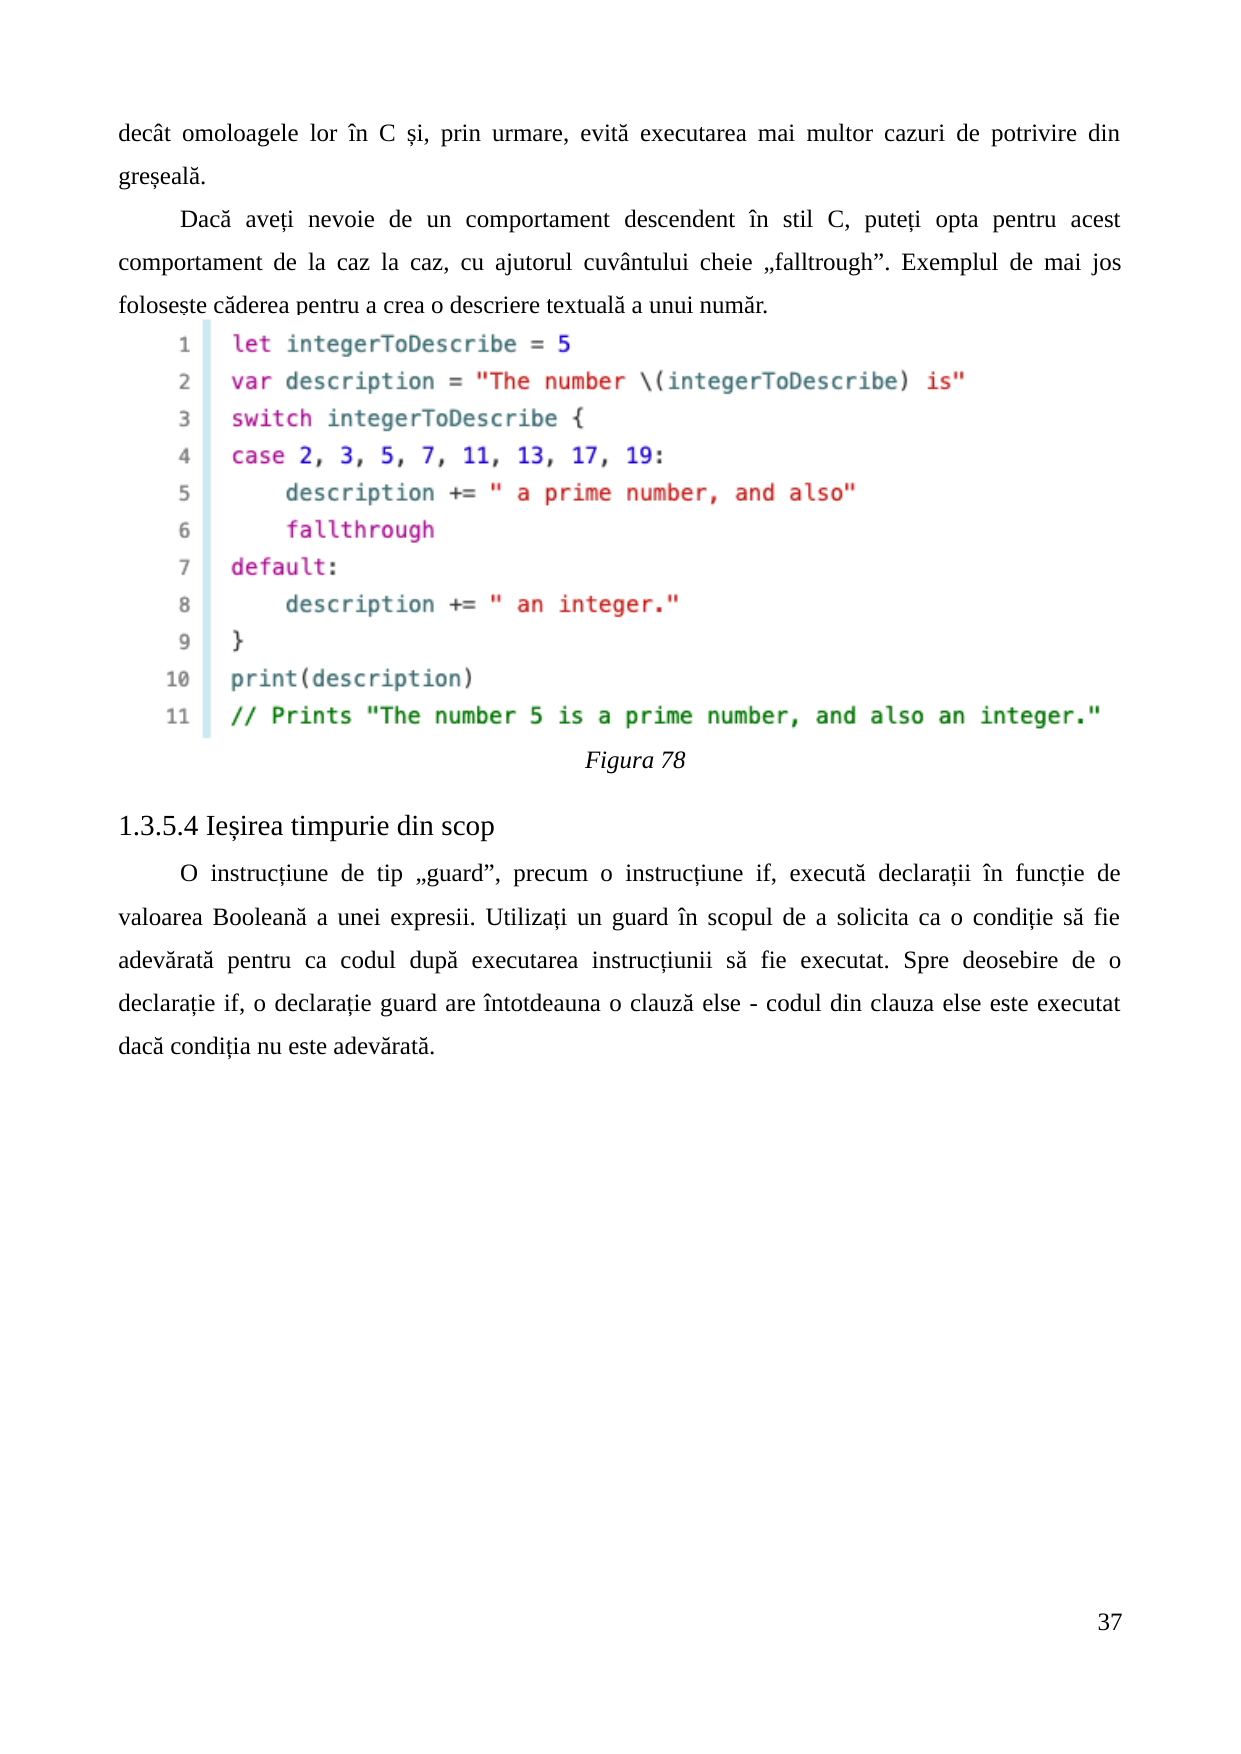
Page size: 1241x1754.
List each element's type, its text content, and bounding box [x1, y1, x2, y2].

text O instrucțiune de tip „guard”, precum o instrucțiune if, execută declarații în funcție de valoarea Booleană a unei expresii. Utilizați un guard în scopul de a solicita ca o condiție să fie adevărată pentru ca codul după executarea instrucțiunii să fie executat. Spre deosebire de o declarație if, o declarație guard are întotdeauna o clauză else - codul din clauza else este executat dacă condiția nu este adevărată. [118, 858, 1122, 1060]
text Figura 78 [161, 740, 1109, 774]
picture [161, 315, 1109, 740]
text decât omoloagele lor în C și, prin urmare, evită executarea mai multor cazuri de potrivire din greșeală. [118, 118, 1122, 190]
subtitle 1.3.5.4 Ieșirea timpurie din scop [118, 808, 1122, 842]
text Dacă aveți nevoie de un comportament descendent în stil C, puteți opta pentru acest comportament de la caz la caz, cu ajutorul cuvântului cheie „falltrough”. Exemplul de mai jos folosește căderea pentru a crea o descriere textuală a unui număr. [118, 204, 1122, 319]
